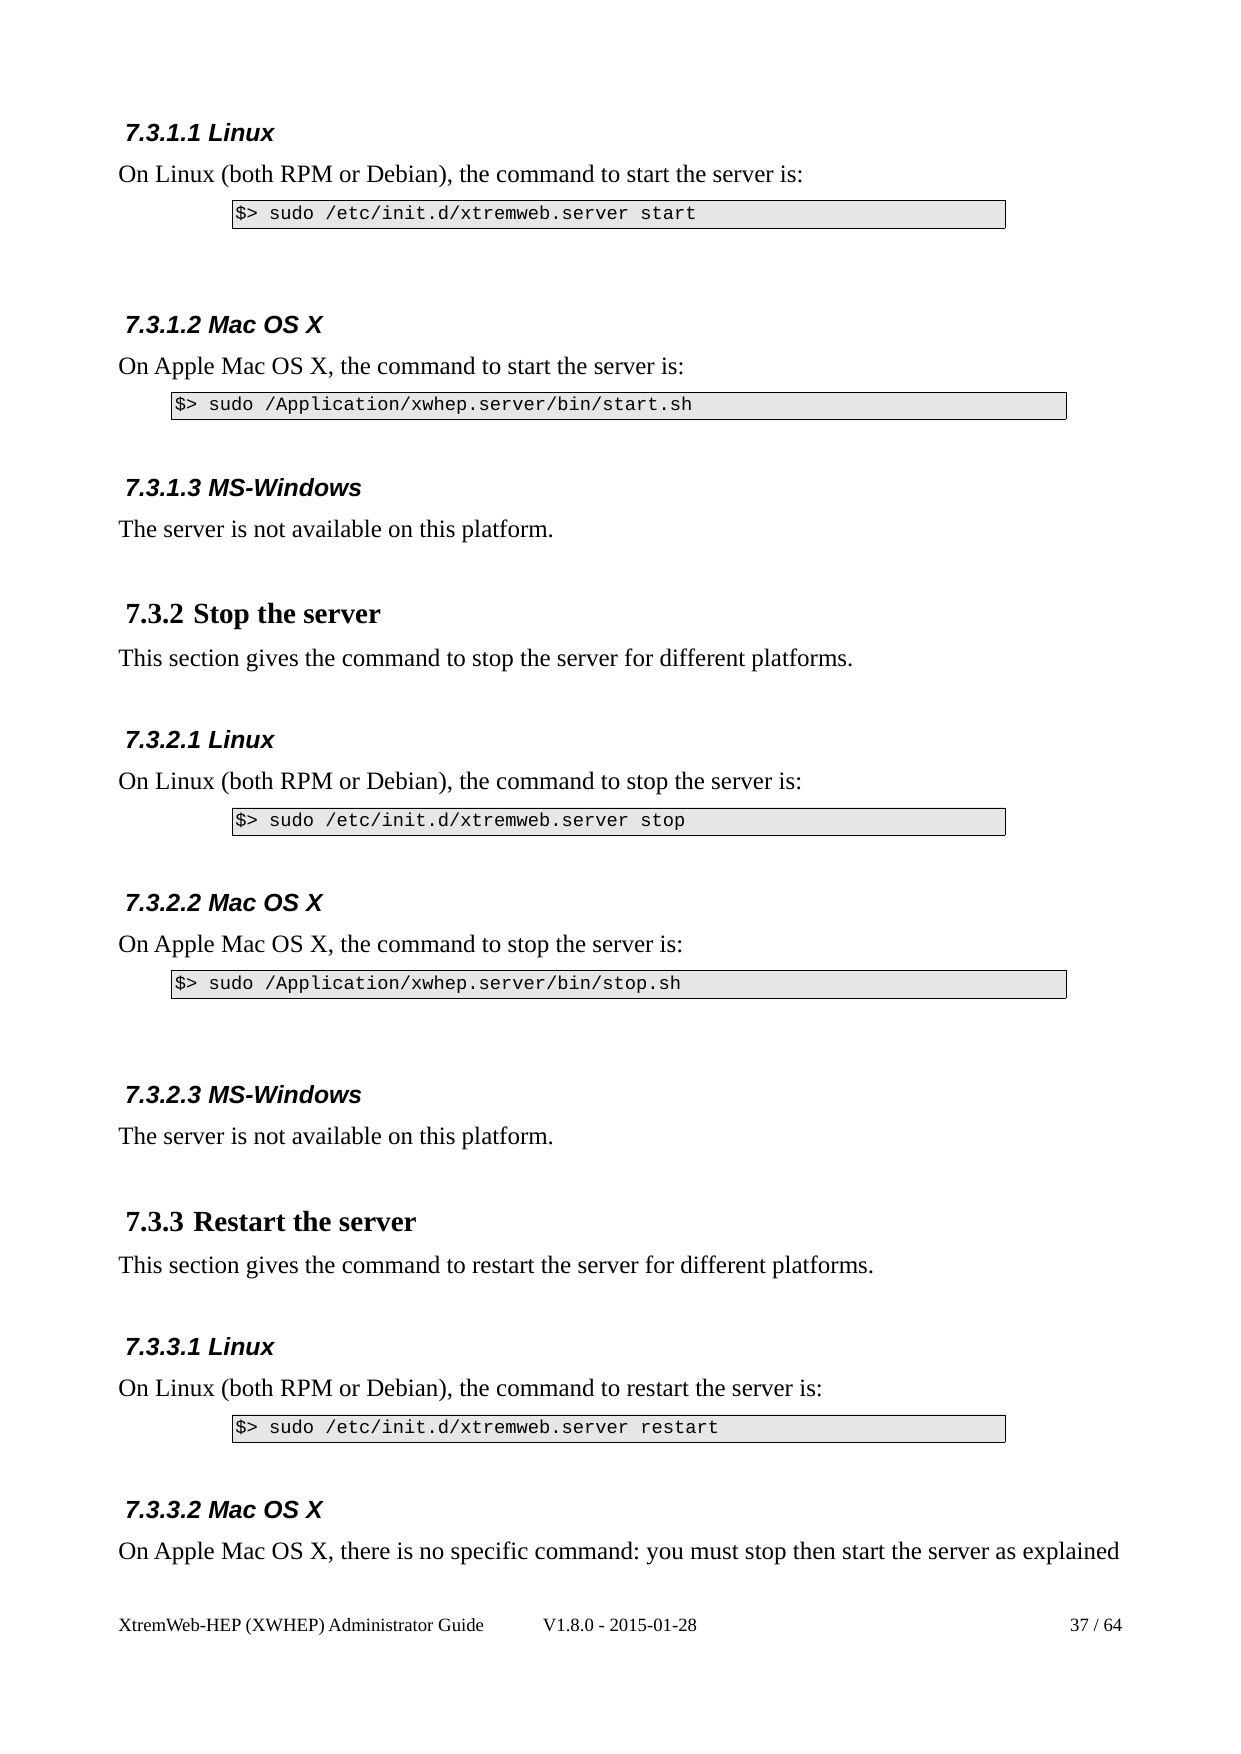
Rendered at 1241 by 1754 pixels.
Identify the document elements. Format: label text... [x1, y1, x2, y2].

subtitle MS-Windows [118, 1080, 1122, 1109]
subtitle Linux [118, 725, 1122, 754]
text $> sudo /etc/init.d/xtremweb.server restart [233, 1416, 1005, 1442]
subtitle Mac OS X [118, 310, 1122, 338]
subtitle Mac OS X [118, 1495, 1122, 1524]
text On Apple Mac OS X, the command to start the server is: [118, 351, 1122, 379]
subtitle MS-Windows [118, 473, 1122, 502]
text The server is not available on this platform. [118, 514, 1122, 543]
subtitle Mac OS X [118, 888, 1122, 917]
text On Linux (both RPM or Debian), the command to restart the server is: [118, 1373, 1122, 1402]
text This section gives the command to stop the server for different platforms. [118, 643, 1122, 671]
subtitle Restart the server [118, 1204, 1122, 1237]
text $> sudo /Application/xwhep.server/bin/start.sh [172, 393, 1066, 419]
text The server is not available on this platform. [118, 1121, 1122, 1150]
text $> sudo /etc/init.d/xtremweb.server stop [233, 809, 1005, 835]
text On Apple Mac OS X, the command to stop the server is: [118, 929, 1122, 958]
subtitle Linux [118, 1332, 1122, 1361]
text $> sudo /etc/init.d/xtremweb.server start [233, 201, 1005, 228]
text On Linux (both RPM or Debian), the command to stop the server is: [118, 766, 1122, 795]
text On Apple Mac OS X, there is no specific command: you must stop then start the server as explained [118, 1536, 1122, 1565]
subtitle Stop the server [118, 597, 1122, 630]
text On Linux (both RPM or Debian), the command to start the server is: [118, 159, 1122, 188]
subtitle Linux [118, 118, 1122, 147]
text This section gives the command to restart the server for different platforms. [118, 1250, 1122, 1278]
text $> sudo /Application/xwhep.server/bin/stop.sh [172, 971, 1066, 998]
